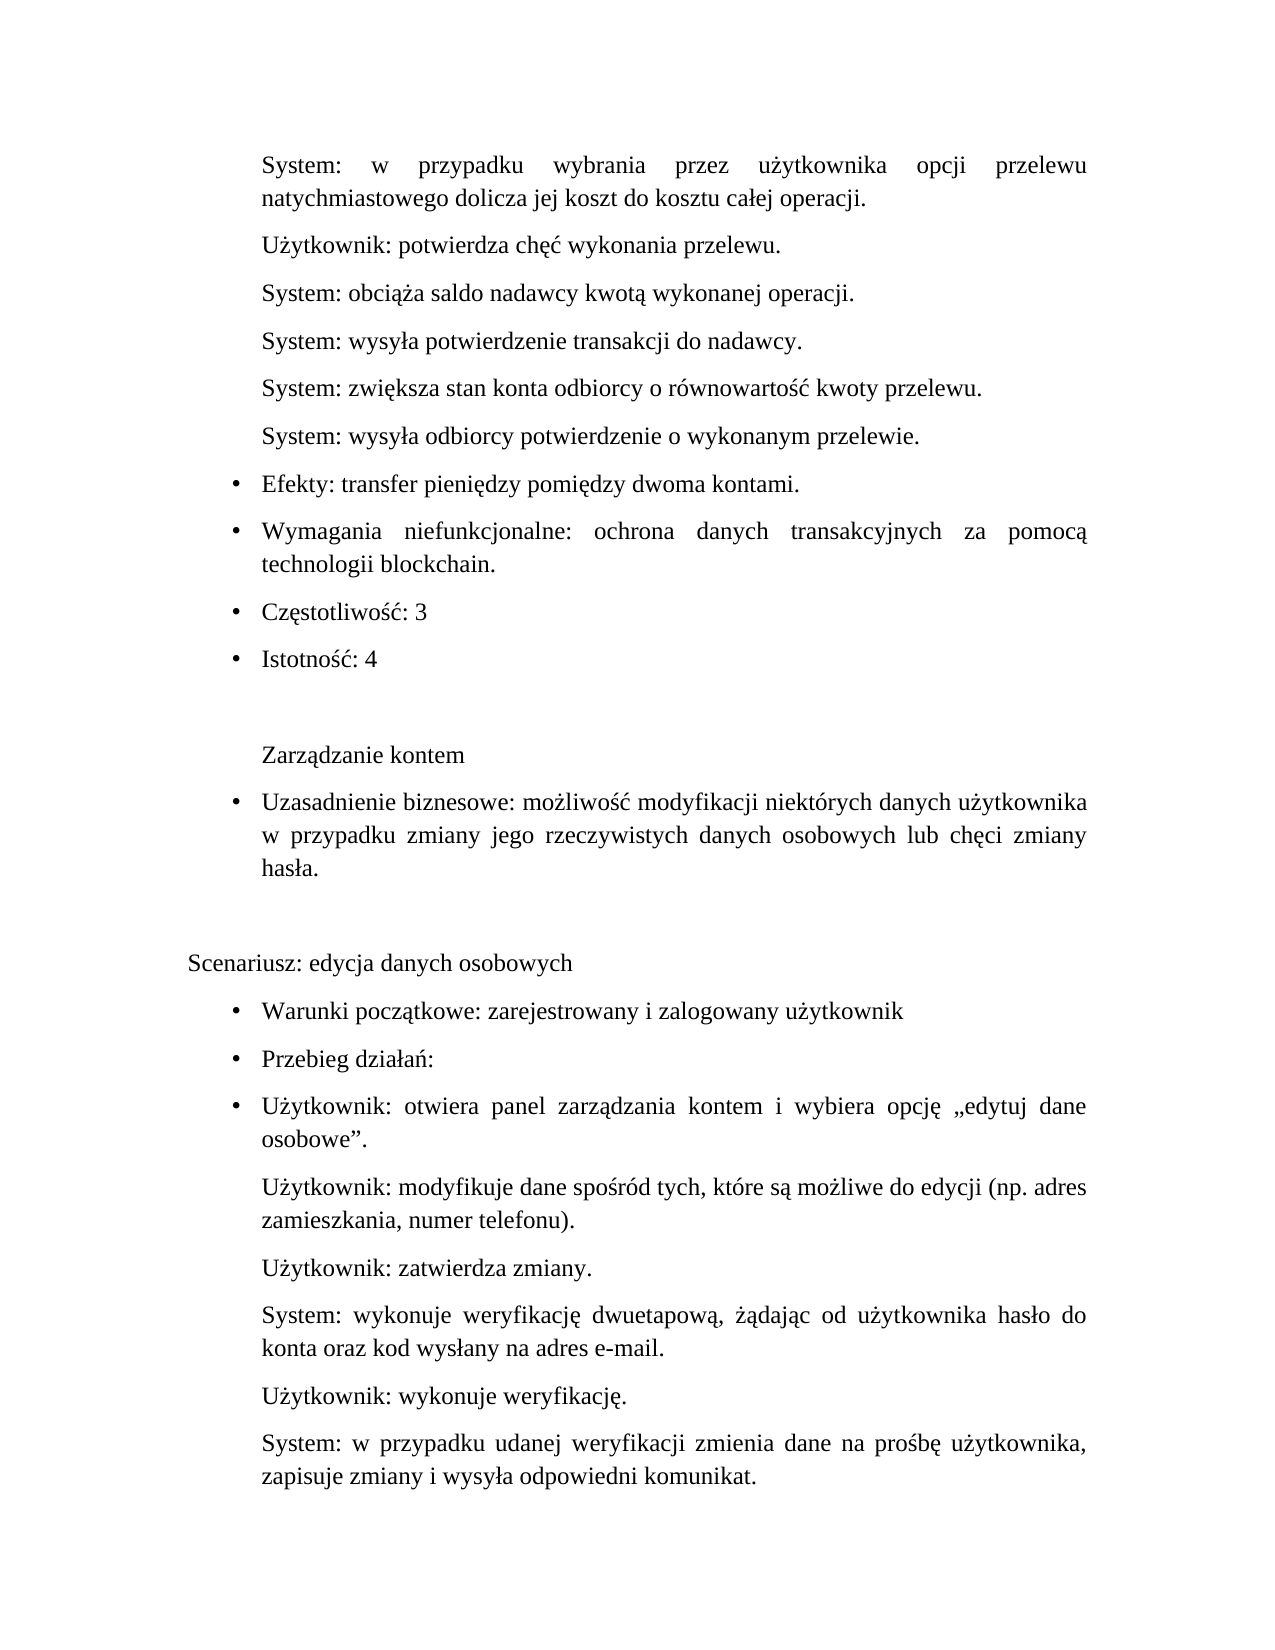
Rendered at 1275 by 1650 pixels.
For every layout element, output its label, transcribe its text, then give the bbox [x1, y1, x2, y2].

list Użytkownik: otwiera panel zarządzania kontem i wybiera opcję „edytuj dane osobowe”. [232, 1091, 1087, 1153]
list System: zwiększa stan konta odbiorcy o równowartość kwoty przelewu. [232, 373, 1087, 402]
list System: wysyła potwierdzenie transakcji do nadawcy. [232, 326, 1087, 354]
list Użytkownik: modyfikuje dane spośród tych, które są możliwe do edycji (np. adres zamieszkania, numer telefonu). [232, 1172, 1087, 1234]
list Wymagania niefunkcjonalne: ochrona danych transakcyjnych za pomocą technologii blockchain. [232, 516, 1087, 578]
list Użytkownik: zatwierdza zmiany. [232, 1253, 1087, 1281]
list Uzasadnienie biznesowe: możliwość modyfikacji niektórych danych użytkownika w przypadku zmiany jego rzeczywistych danych osobowych lub chęci zmiany hasła. [232, 787, 1087, 882]
list Częstotliwość: 3 [232, 597, 1087, 626]
list Użytkownik: potwierdza chęć wykonania przelewu. [232, 231, 1087, 259]
list System: obciąża saldo nadawcy kwotą wykonanej operacji. [232, 278, 1087, 307]
list System: wykonuje weryfikację dwuetapową, żądając od użytkownika hasło do konta oraz kod wysłany na adres e-mail. [232, 1300, 1087, 1362]
list Zarządzanie kontem [232, 740, 1087, 768]
list Warunki początkowe: zarejestrowany i zalogowany użytkownik [232, 996, 1087, 1025]
list System: wysyła odbiorcy potwierdzenie o wykonanym przelewie. [232, 421, 1087, 450]
list Istotność: 4 [232, 644, 1087, 673]
list System: w przypadku udanej weryfikacji zmienia dane na prośbę użytkownika, zapisuje zmiany i wysyła odpowiedni komunikat. [232, 1428, 1087, 1490]
list Przebieg działań: [232, 1044, 1087, 1072]
list System: w przypadku wybrania przez użytkownika opcji przelewu natychmiastowego dolicza jej koszt do kosztu całej operacji. [232, 150, 1087, 212]
list Użytkownik: wykonuje weryfikację. [232, 1381, 1087, 1409]
list Efekty: transfer pieniędzy pomiędzy dwoma kontami. [232, 469, 1087, 497]
text Scenariusz: edycja danych osobowych [187, 948, 1087, 977]
